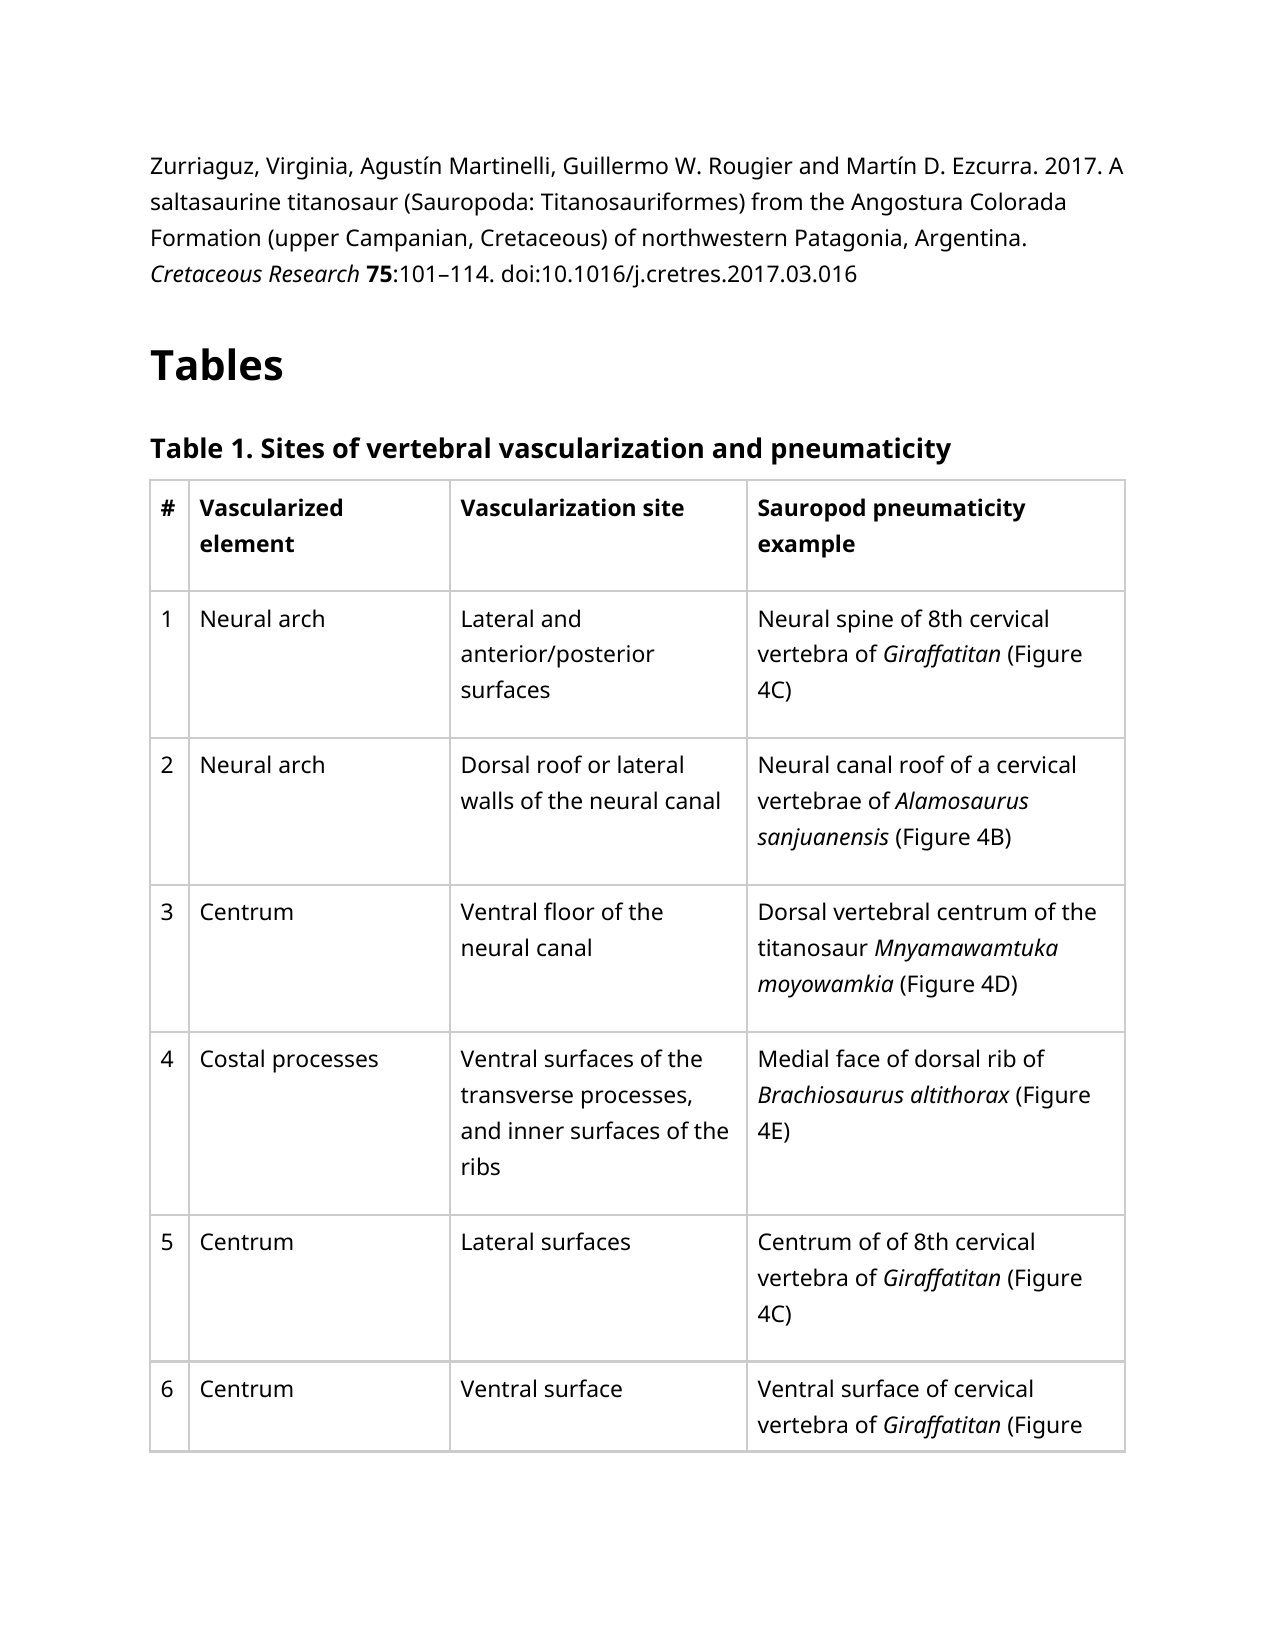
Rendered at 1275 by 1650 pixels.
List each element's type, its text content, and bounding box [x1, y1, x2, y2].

table_cell 5 [151, 1216, 188, 1360]
table_cell 3 [151, 886, 188, 1031]
table_cell 6 [151, 1363, 188, 1450]
table_cell Neural arch [190, 592, 449, 737]
table_cell Neural canal roof of a cervical vertebrae of Alamosaurus sanjuanensis (Figure 4B) [748, 739, 1124, 884]
table_cell 1 [151, 592, 188, 737]
table_cell Ventral floor of the neural canal [451, 886, 746, 1031]
table_header # [151, 481, 188, 590]
table_cell Lateral surfaces [451, 1216, 746, 1360]
subtitle Tables [150, 335, 1125, 392]
table_cell Ventral surface [451, 1363, 746, 1450]
subtitle Table 1. Sites of vertebral vascularization and pneumaticity [150, 430, 1125, 467]
table_header Sauropod pneumaticity example [748, 481, 1124, 590]
table_cell Centrum [190, 1216, 449, 1360]
table_cell Centrum [190, 1363, 449, 1450]
table_header Vascularization site [451, 481, 746, 590]
table_cell 2 [151, 739, 188, 884]
table_header Vascularized element [190, 481, 449, 590]
table_cell Centrum [190, 886, 449, 1031]
table_cell Lateral and anterior/posterior surfaces [451, 592, 746, 737]
table_cell Ventral surfaces of the transverse processes, and inner surfaces of the ribs [451, 1033, 746, 1213]
table_cell Neural arch [190, 739, 449, 884]
table_cell Medial face of dorsal rib of Brachiosaurus altithorax (Figure 4E) [748, 1033, 1124, 1213]
table_cell Costal processes [190, 1033, 449, 1213]
table_cell Ventral surface of cervical vertebra of Giraffatitan (Figure [748, 1363, 1124, 1450]
table_cell Neural spine of 8th cervical vertebra of Giraffatitan (Figure 4C) [748, 592, 1124, 737]
text Zurriaguz, Virginia, Agustín Martinelli, Guillermo W. Rougier and Martín D. Ezcurra. 2017. A saltasaurine titanosaur (Sauropoda: Titanosauriformes) from the Angostura Colorada Formation (upper Campanian, Cretaceous) of northwestern Patagonia, Argentina. Cretaceous Research 75:101–114. doi:10.1016/j.cretres.2017.03.016 [150, 150, 1125, 289]
table_cell Dorsal roof or lateral walls of the neural canal [451, 739, 746, 884]
table_cell 4 [151, 1033, 188, 1213]
table_cell Dorsal vertebral centrum of the titanosaur Mnyamawamtuka moyowamkia (Figure 4D) [748, 886, 1124, 1031]
table_cell Centrum of of 8th cervical vertebra of Giraffatitan (Figure 4C) [748, 1216, 1124, 1360]
